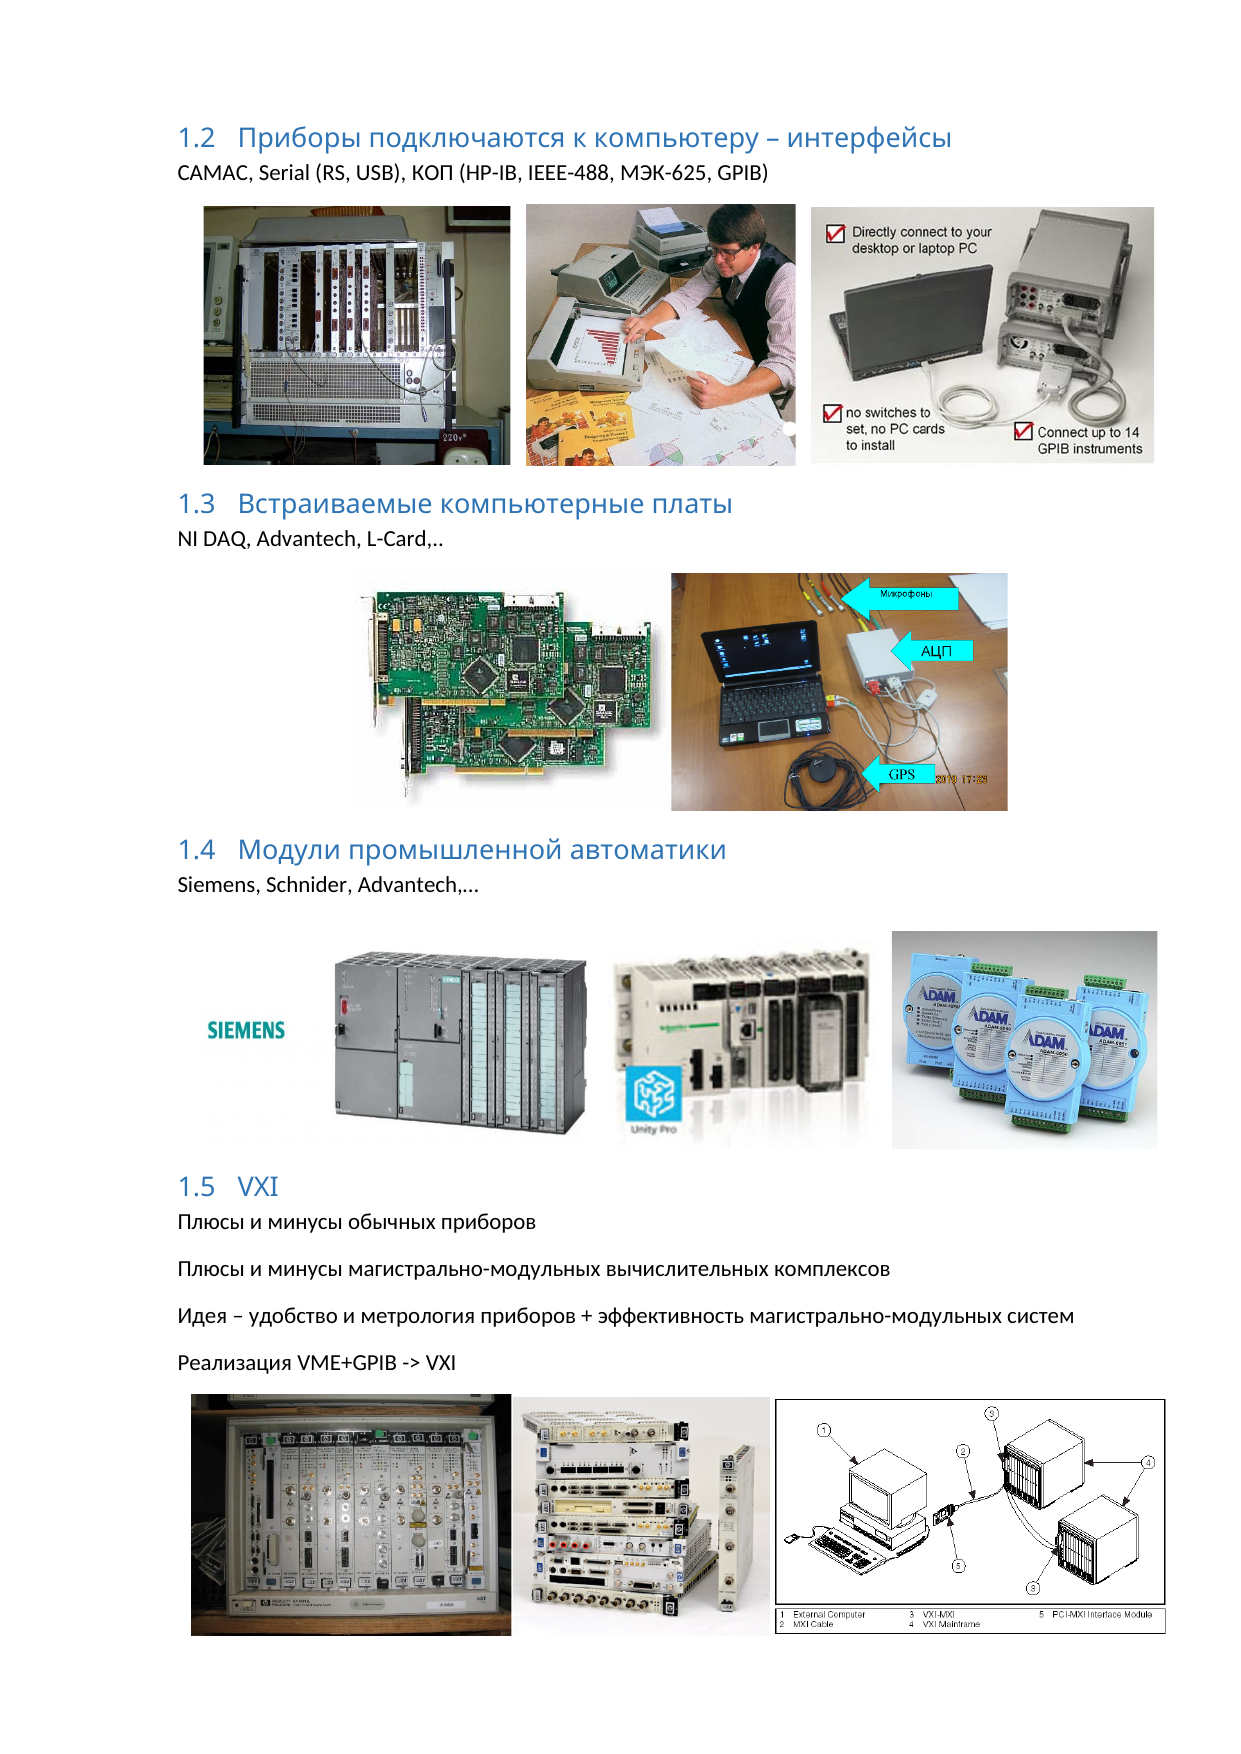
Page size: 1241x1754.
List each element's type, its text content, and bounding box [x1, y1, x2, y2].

text Siemens, Schnider, Advantech,… [177, 870, 1181, 898]
subtitle VXI [177, 1167, 1181, 1204]
subtitle Модули промышленной автоматики [177, 830, 1181, 867]
picture [349, 570, 670, 810]
picture [811, 207, 1155, 466]
text Плюсы и минусы магистрально-модульных вычислительных комплексов [177, 1254, 1181, 1282]
text Идея – удобство и метрология приборов + эффективность магистрально-модульных систем [177, 1301, 1181, 1329]
picture [201, 917, 1158, 1149]
picture [191, 1394, 1168, 1636]
text NI DAQ, Advantech, L-Card,.. [177, 524, 1181, 552]
text Реализация VME+GPIB -> VXI [177, 1348, 1181, 1376]
subtitle Встраиваемые компьютерные платы [177, 484, 1181, 521]
picture [671, 573, 1008, 811]
text CAMAC, Serial (RS, USB), КОП (HP-IB, IEEE-488, МЭК-625, GPIB) [177, 158, 1181, 186]
subtitle Приборы подключаются к компьютеру – интерфейсы [177, 118, 1181, 155]
text Плюсы и минусы обычных приборов [177, 1207, 1181, 1235]
picture [203, 206, 511, 465]
picture [526, 204, 796, 466]
